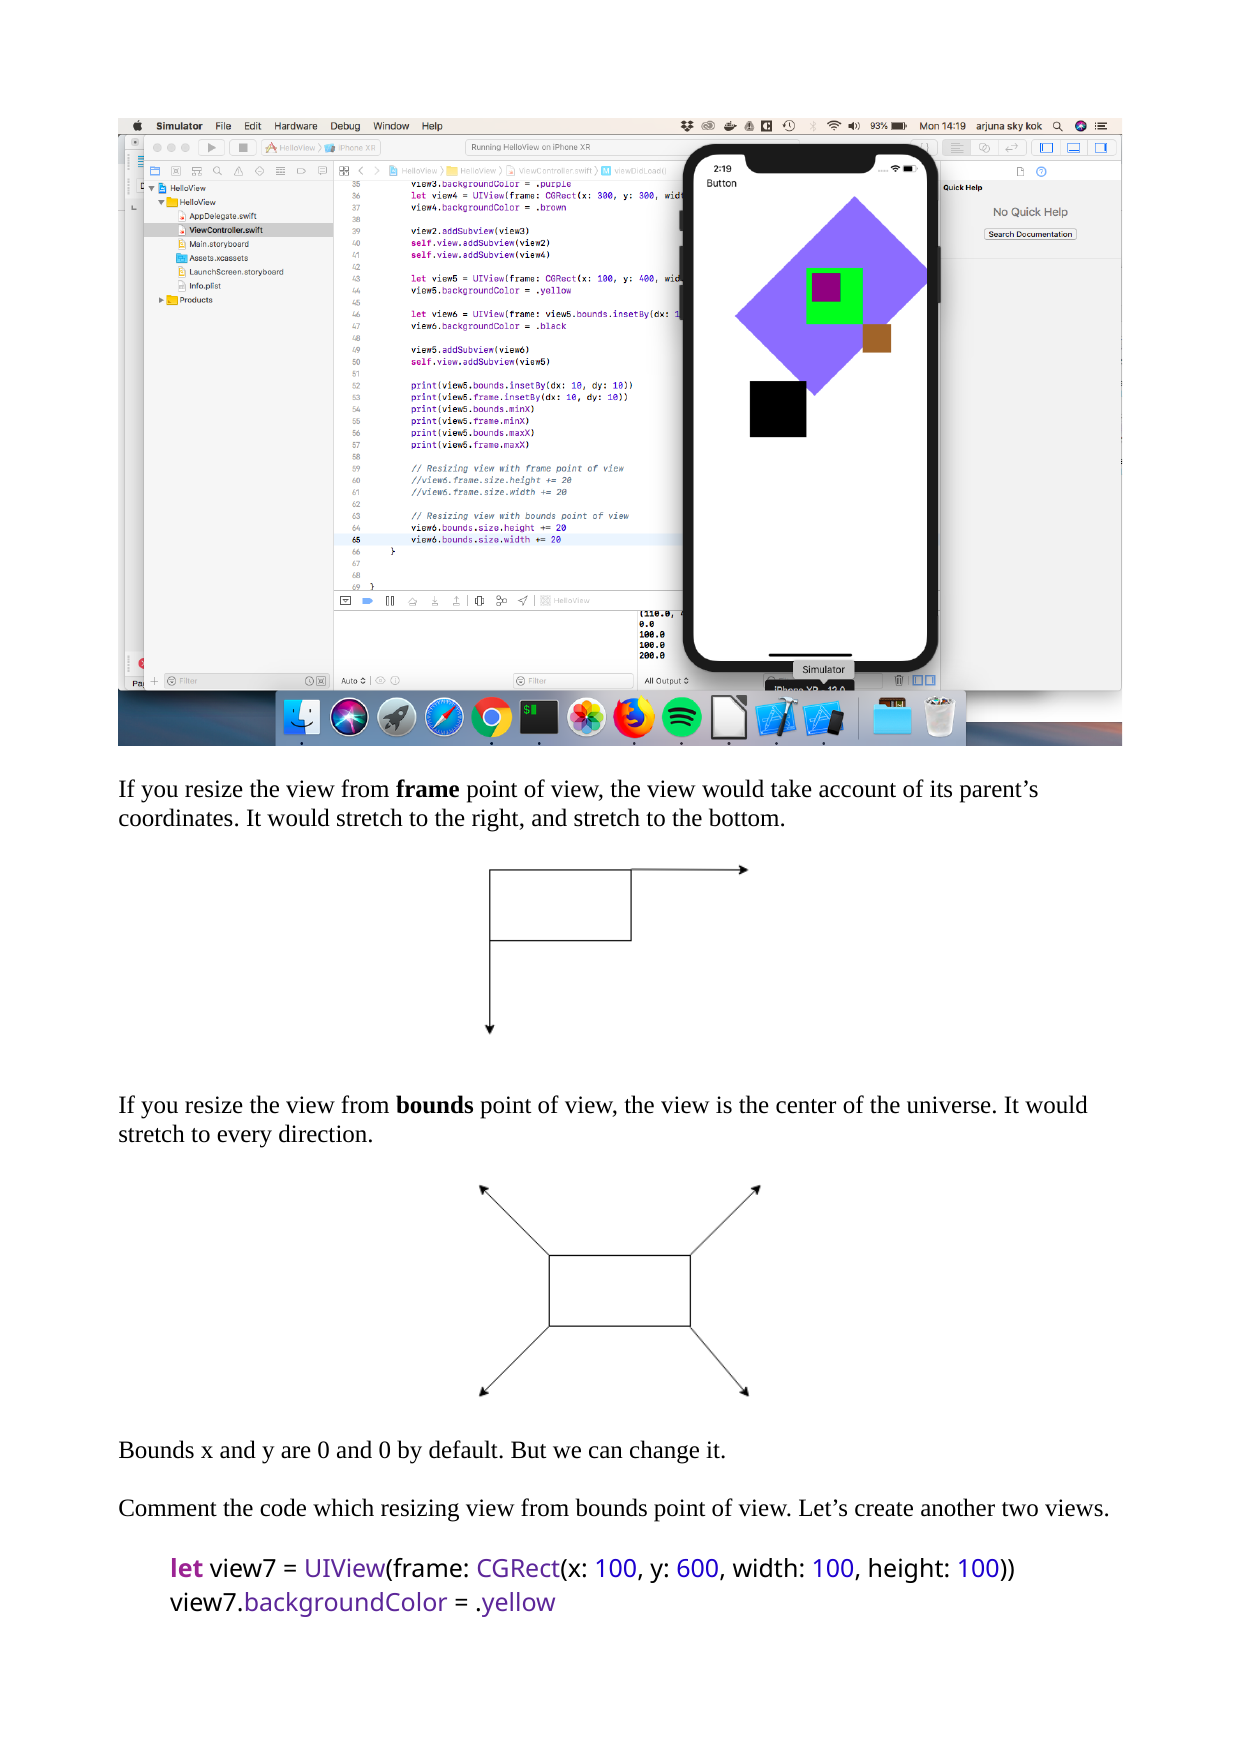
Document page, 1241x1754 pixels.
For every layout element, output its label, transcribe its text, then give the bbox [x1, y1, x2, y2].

text view7.backgroundColor = .yellow [118, 1584, 1122, 1619]
text let view7 = UIView(frame: CGRect(x: 100, y: 600, width: 100, height: 100)) [118, 1551, 1122, 1584]
text If you resize the view from frame point of view, the view would take account of its parent’s coordinates. It would stretch to the right, and stretch to the bottom. [118, 774, 1122, 832]
picture [470, 1176, 770, 1407]
picture [118, 118, 1123, 746]
text If you resize the view from bounds point of view, the view is the center of the universe. It would stretch to every direction. [118, 1091, 1122, 1148]
picture [481, 860, 759, 1045]
text Comment the code which resizing view from bounds point of view. Let’s create another two views. [118, 1493, 1122, 1522]
text Bounds x and y are 0 and 0 by default. But we can change it. [118, 1436, 1122, 1464]
